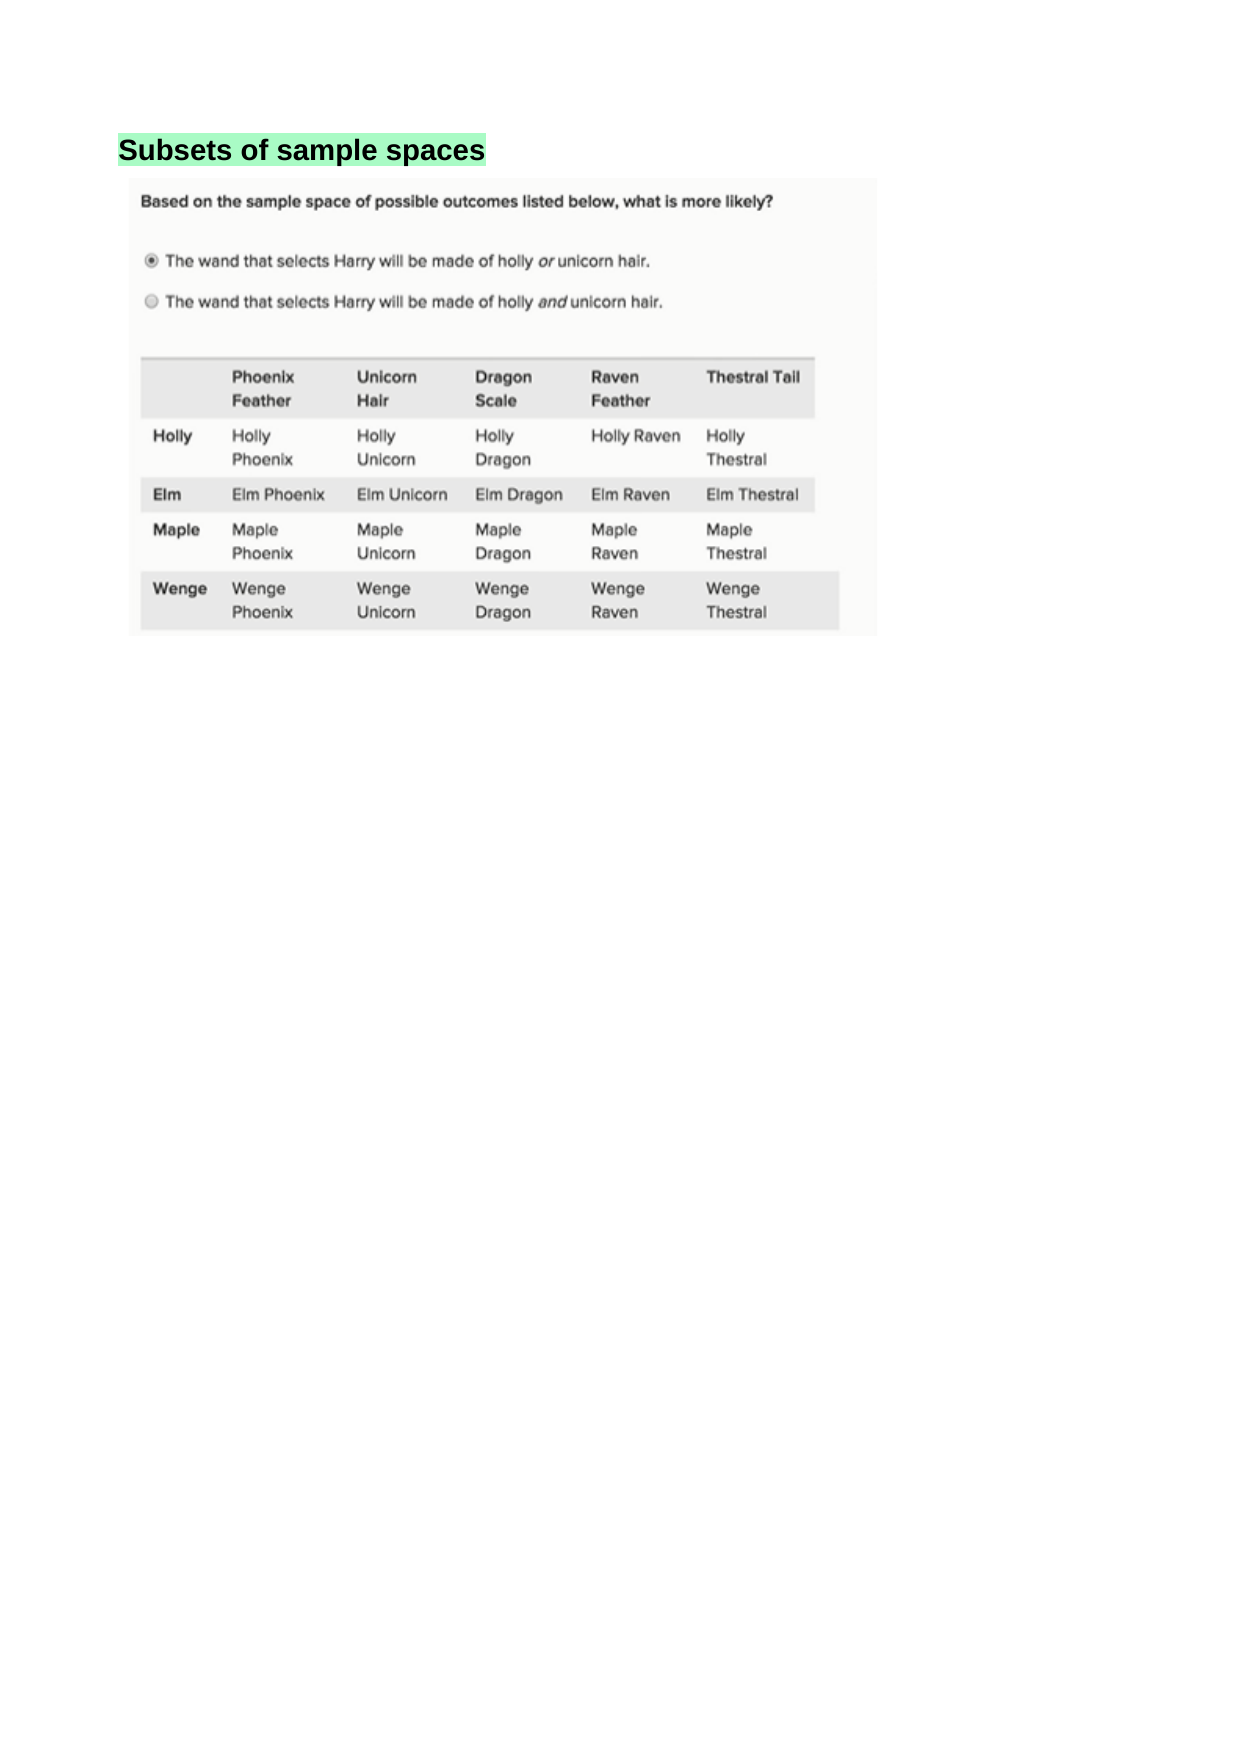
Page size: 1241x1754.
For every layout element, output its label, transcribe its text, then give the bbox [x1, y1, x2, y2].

picture [128, 178, 878, 636]
subtitle Subsets of sample spaces [486, 133, 1122, 166]
